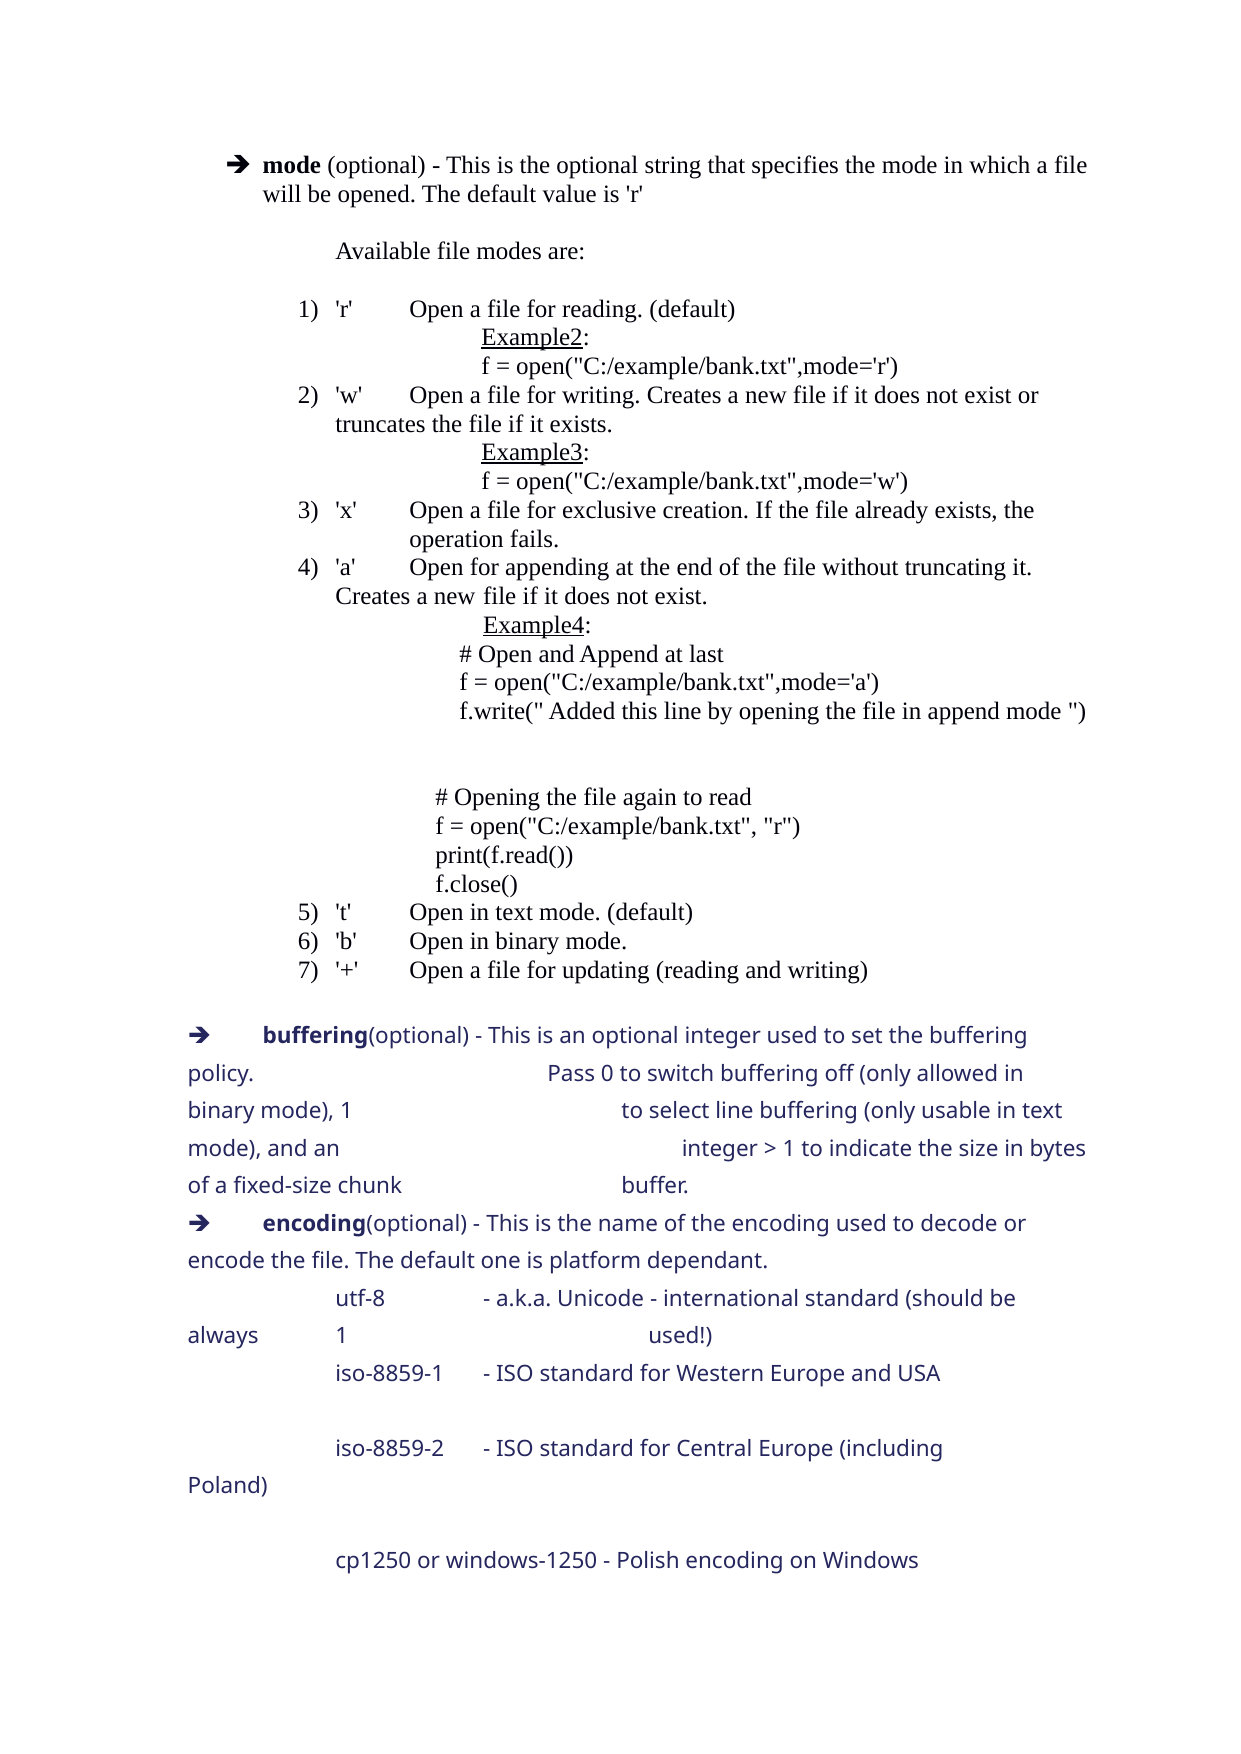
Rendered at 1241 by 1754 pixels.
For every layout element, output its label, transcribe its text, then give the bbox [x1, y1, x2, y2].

text f = open("C:/example/bank.txt", "r") [298, 811, 1090, 840]
list f = open("C:/example/bank.txt",mode='r') [187, 351, 1090, 380]
list encoding(optional) - This is the name of the encoding used to decode or encode the file. The default one is platform dependant. [187, 1200, 1090, 1275]
list utf-8 - a.k.a. Unicode - international standard (should be always 1 used!) [187, 1275, 1090, 1350]
list 'a' Open for appending at the end of the file without truncating it. Creates a new file if it does not exist. [298, 552, 1090, 610]
text # Open and Append at last [298, 639, 1090, 667]
list 'b' Open in binary mode. [298, 926, 1090, 955]
list 'r' Open a file for reading. (default) [298, 294, 1090, 322]
list f = open("C:/example/bank.txt",mode='w') [187, 466, 1090, 495]
list Example3: [187, 437, 1090, 466]
list 'w' Open a file for writing. Creates a new file if it does not exist or truncates the file if it exists. [298, 380, 1090, 437]
text f.write(" Added this line by opening the file in append mode ") [298, 696, 1090, 725]
list 't' Open in text mode. (default) [298, 897, 1090, 926]
text Available file modes are: [261, 236, 1090, 265]
text # Opening the file again to read [298, 782, 1090, 811]
list mode (optional) - This is the optional string that specifies the mode in which a file will be opened. The default value is 'r' [225, 150, 1090, 207]
text Example4: [298, 610, 1090, 639]
text iso-8859-2 - ISO standard for Central Europe (including Poland) [187, 1425, 1090, 1500]
text iso-8859-1 - ISO standard for Western Europe and USA [187, 1350, 1090, 1387]
text f = open("C:/example/bank.txt",mode='a') [298, 667, 1090, 696]
list Example2: [187, 322, 1090, 351]
text f.close() [298, 869, 1090, 897]
text print(f.read()) [298, 840, 1090, 869]
list 'x' Open a file for exclusive creation. If the file already exists, the operation fails. [298, 495, 1090, 552]
text cp1250 or windows-1250 - Polish encoding on Windows [187, 1537, 1090, 1575]
list '+' Open a file for updating (reading and writing) [298, 955, 1090, 984]
list buffering(optional) - This is an optional integer used to set the buffering policy. Pass 0 to switch buffering off (only allowed in binary mode), 1 to select line buffering (only usable in text mode), and an integer > 1 to indicate the size in bytes of a fixed-size chunk buffer. [187, 1012, 1090, 1200]
